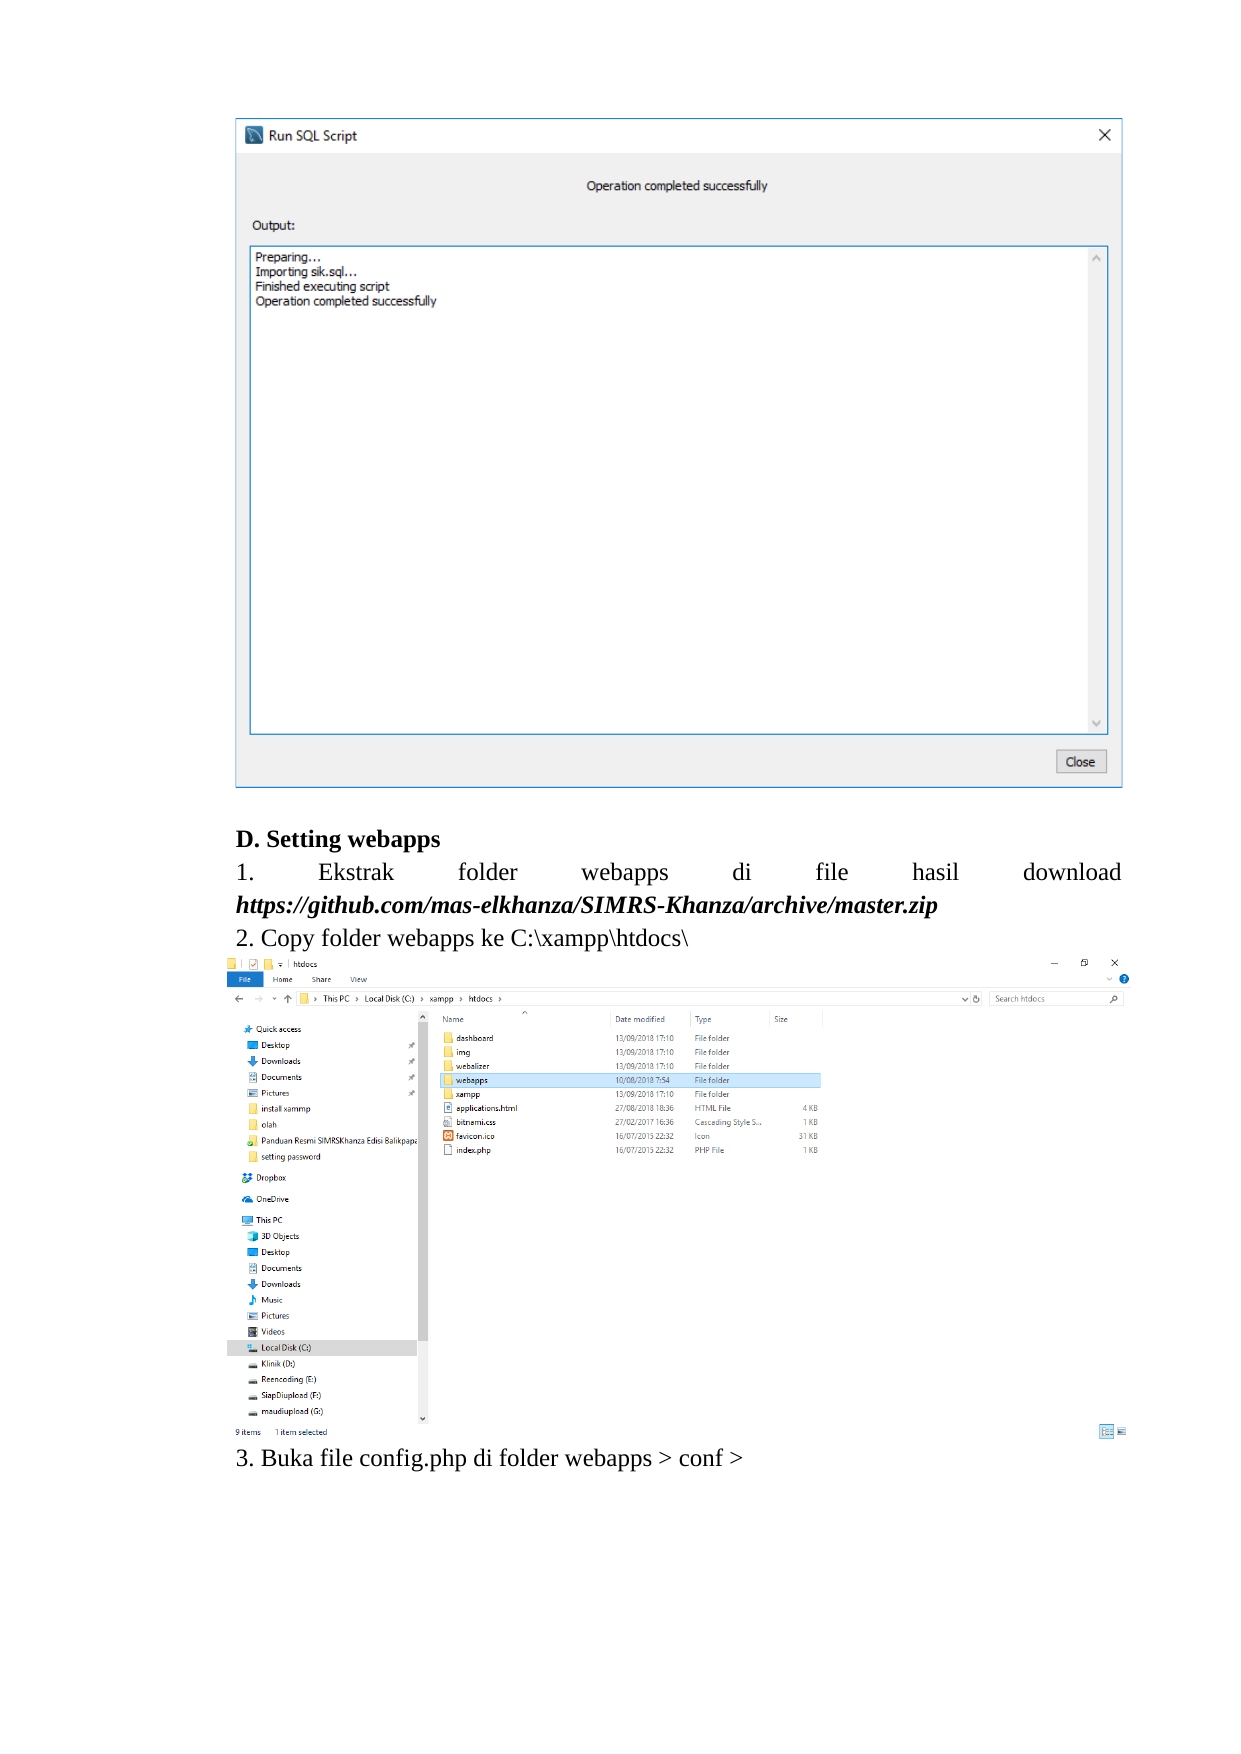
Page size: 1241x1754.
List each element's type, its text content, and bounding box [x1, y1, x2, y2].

picture [235, 118, 1123, 788]
text 1. Ekstrak folder webapps di file hasil download https://github.com/mas-elkhanza/SIMRS-Khanza/archive/master.zip [236, 857, 1122, 919]
picture [227, 956, 1131, 1439]
text 3. Buka file config.php di folder webapps > conf > [236, 1439, 1122, 1471]
text D. Setting webapps [236, 824, 1122, 853]
text 2. Copy folder webapps ke C:\xampp\htdocs\ [236, 923, 1122, 952]
